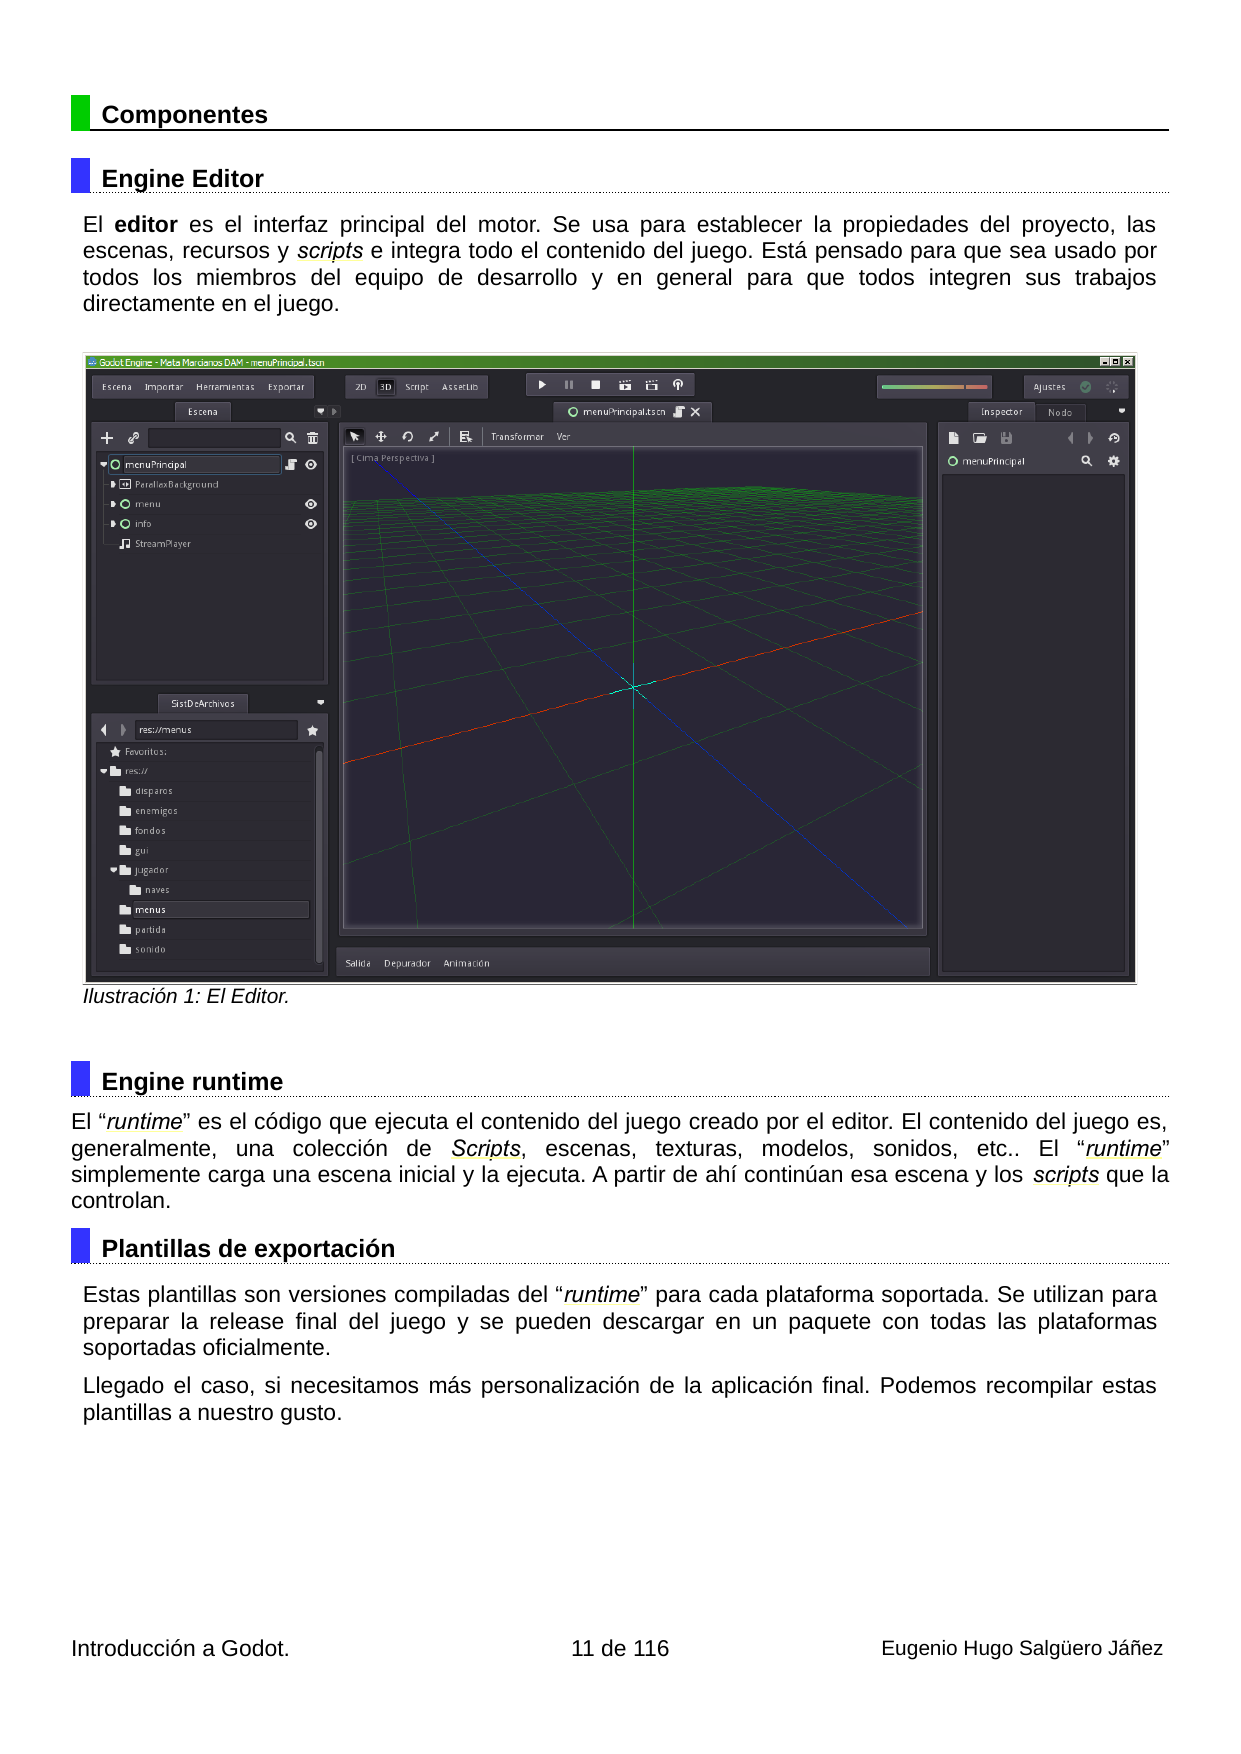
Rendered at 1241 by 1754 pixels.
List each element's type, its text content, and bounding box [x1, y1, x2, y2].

subtitle Componentes [71, 94, 1169, 129]
text Estas plantillas son versiones compiladas del “runtime” para cada plataforma soportada. Se utilizan para preparar la release final del juego y se pueden descargar en un paquete con todas las plataformas soportadas oficialmente. [83, 1281, 1158, 1361]
subtitle Plantillas de exportación [90, 1228, 1169, 1263]
subtitle Engine Editor [90, 158, 1169, 192]
subtitle Engine runtime [90, 1061, 1169, 1096]
text Llegado el caso, si necesitamos más personalización de la aplicación final. Podemos recompilar estas plantillas a nuestro gusto. [83, 1372, 1158, 1425]
text El “runtime” es el código que ejecuta el contenido del juego creado por el editor. El contenido del juego es, generalmente, una colección de Scripts, escenas, texturas, modelos, sonidos, etc.. El “runtime” simplemente carga una escena inicial y la ejecuta. A partir de ahí continúan esa escena y los scripts que la controlan. [71, 1108, 1169, 1214]
text El editor es el interfaz principal del motor. Se usa para establecer la propiedades del proyecto, las escenas, recursos y scripts e integra todo el contenido del juego. Está pensado para que sea usado por todos los miembros del equipo de desarrollo y en general para que todos integren sus trabajos directamente en el juego. [83, 211, 1158, 316]
picture [82, 352, 1138, 985]
text Ilustración 1: El Editor. [83, 985, 1137, 1008]
